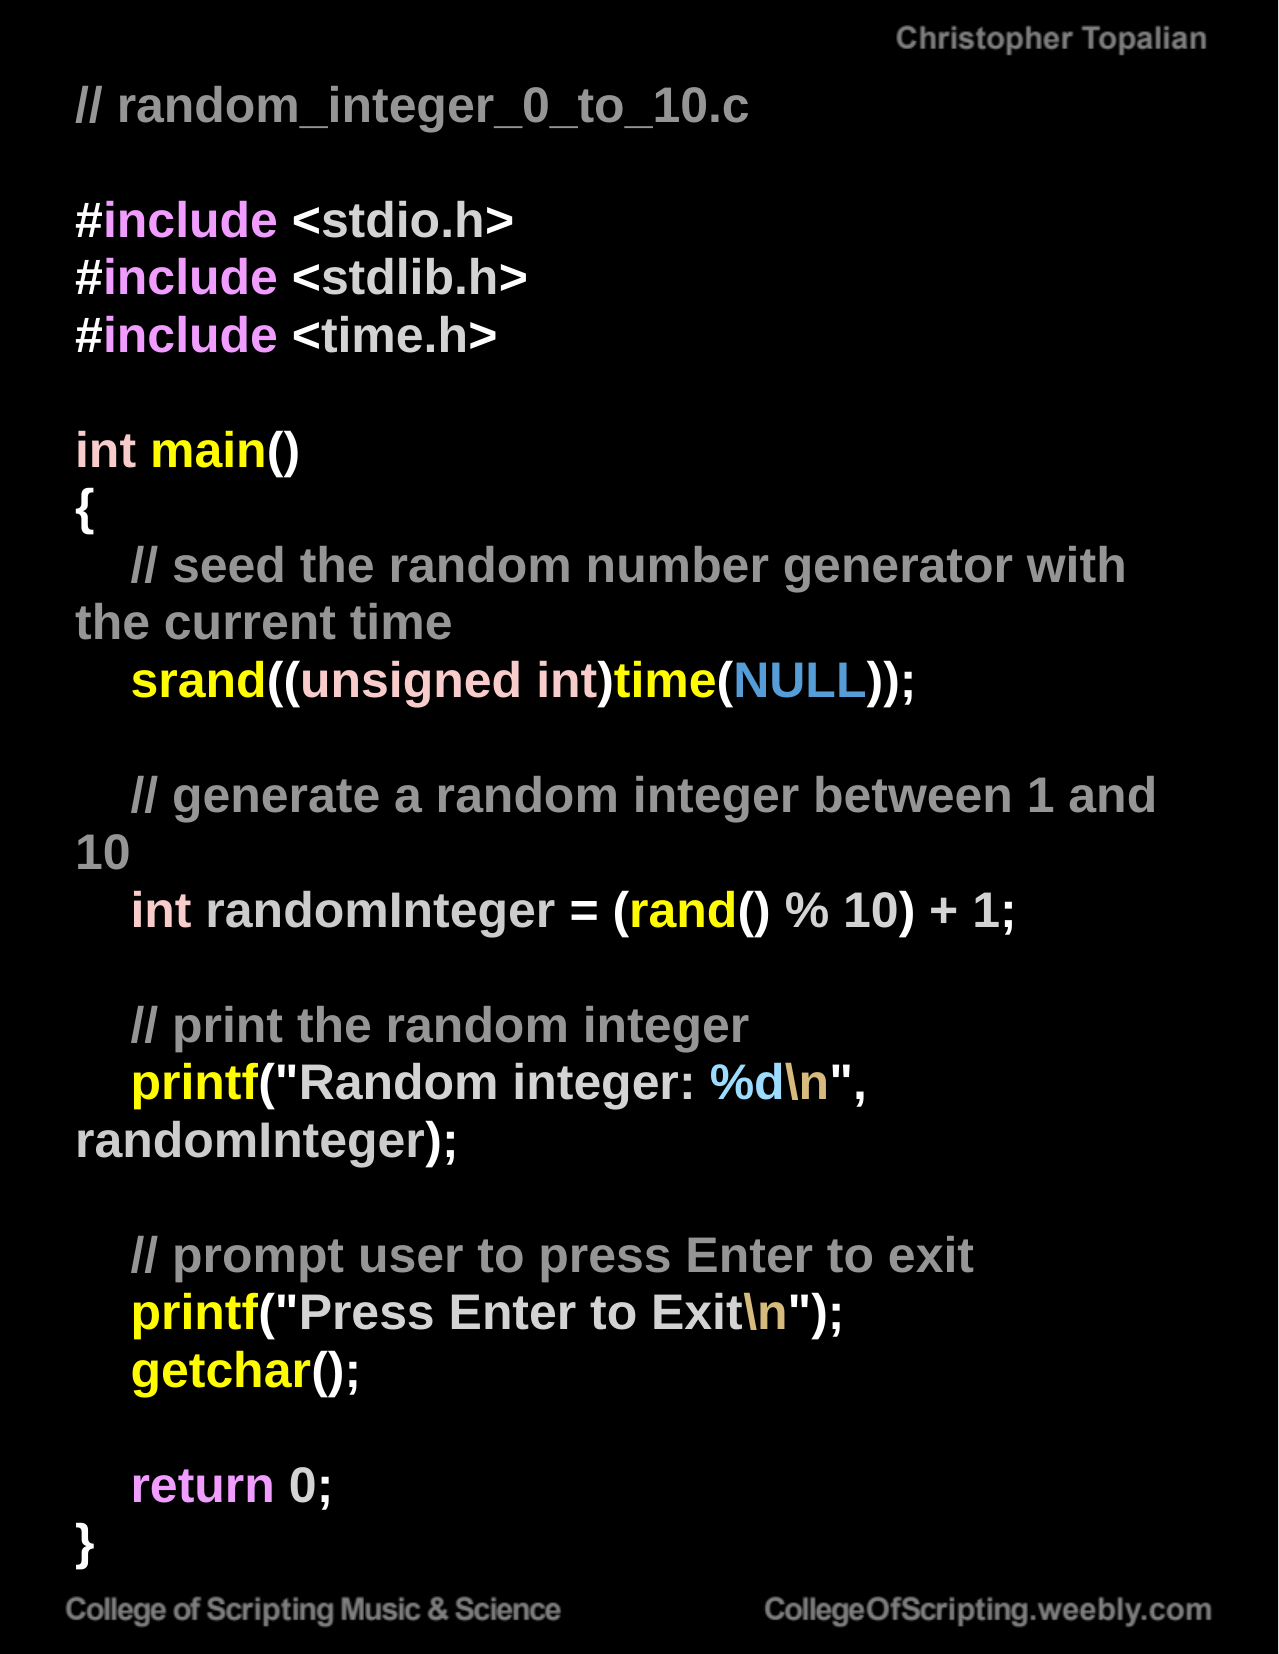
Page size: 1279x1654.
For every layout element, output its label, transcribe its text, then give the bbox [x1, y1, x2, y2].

text // seed the random number generator with the current time [75, 535, 1203, 650]
text getchar(); [75, 1340, 1203, 1397]
text #include <stdio.h> [75, 190, 1203, 247]
text int main() [75, 420, 1203, 477]
subtitle // random_integer_0_to_10.c [75, 75, 1203, 132]
text { [75, 477, 1203, 535]
text } [75, 1512, 1203, 1570]
text srand((unsigned int)time(NULL)); [75, 650, 1203, 707]
text // print the random integer [75, 995, 1203, 1052]
text // generate a random integer between 1 and 10 [75, 765, 1203, 880]
text return 0; [75, 1455, 1203, 1512]
text #include <time.h> [75, 305, 1203, 362]
text int randomInteger = (rand() % 10) + 1; [75, 880, 1203, 937]
text printf("Random integer: %d\n", randomInteger); [75, 1052, 1203, 1167]
text #include <stdlib.h> [75, 247, 1203, 305]
text // prompt user to press Enter to exit [75, 1225, 1203, 1282]
text printf("Press Enter to Exit\n"); [75, 1282, 1203, 1340]
